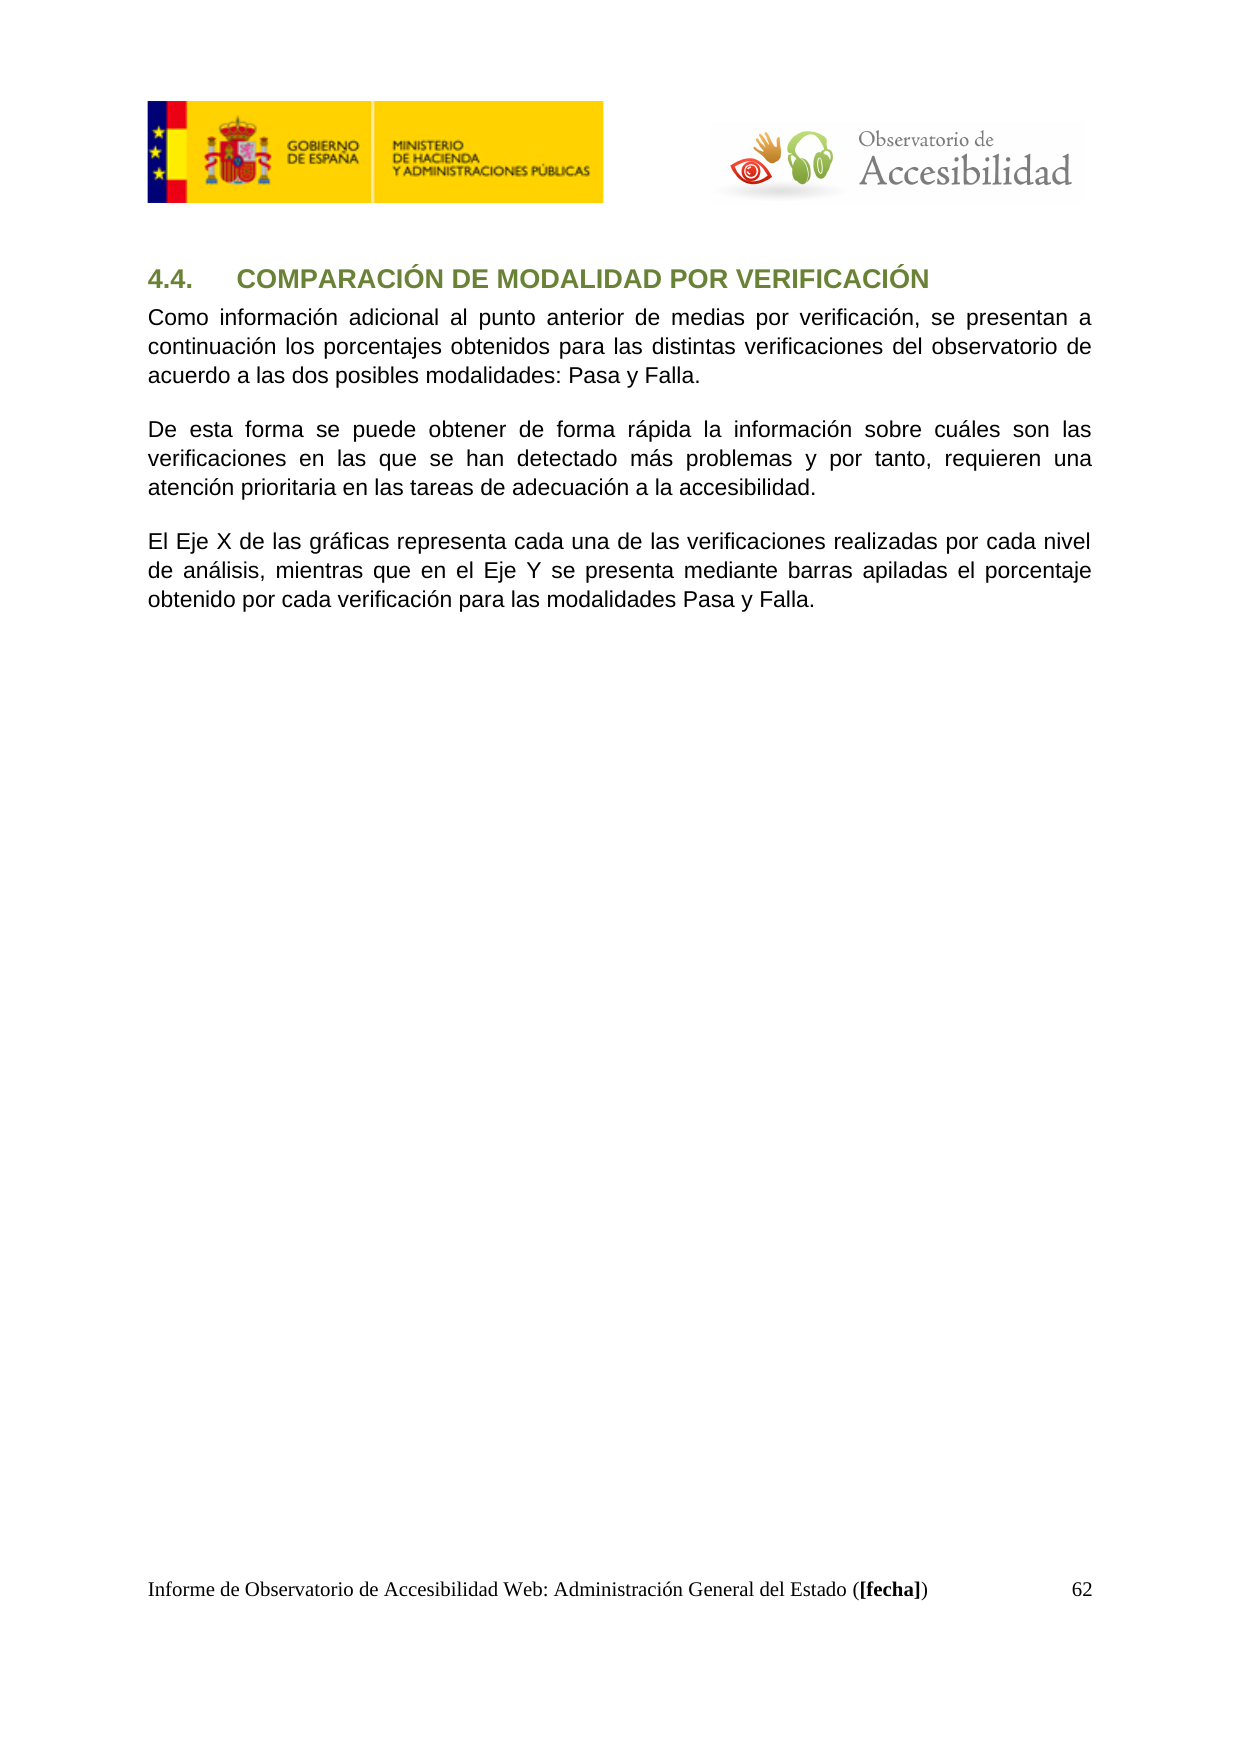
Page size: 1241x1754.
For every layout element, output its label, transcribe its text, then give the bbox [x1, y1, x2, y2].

picture [147, 101, 604, 203]
text De esta forma se puede obtener de forma rápida la información sobre cuáles son las verificaciones en las que se han detectado más problemas y por tanto, requieren una atención prioritaria en las tareas de adecuación a la accesibilidad. [148, 416, 1092, 500]
list Comparación de Modalidad por Verificación [148, 263, 1092, 294]
picture [710, 122, 1086, 205]
text El Eje X de las gráficas representa cada una de las verificaciones realizadas por cada nivel de análisis, mientras que en el Eje Y se presenta mediante barras apiladas el porcentaje obtenido por cada verificación para las modalidades Pasa y Falla. [148, 528, 1092, 612]
text Como información adicional al punto anterior de medias por verificación, se presentan a continuación los porcentajes obtenidos para las distintas verificaciones del observatorio de acuerdo a las dos posibles modalidades: Pasa y Falla. [148, 304, 1092, 388]
